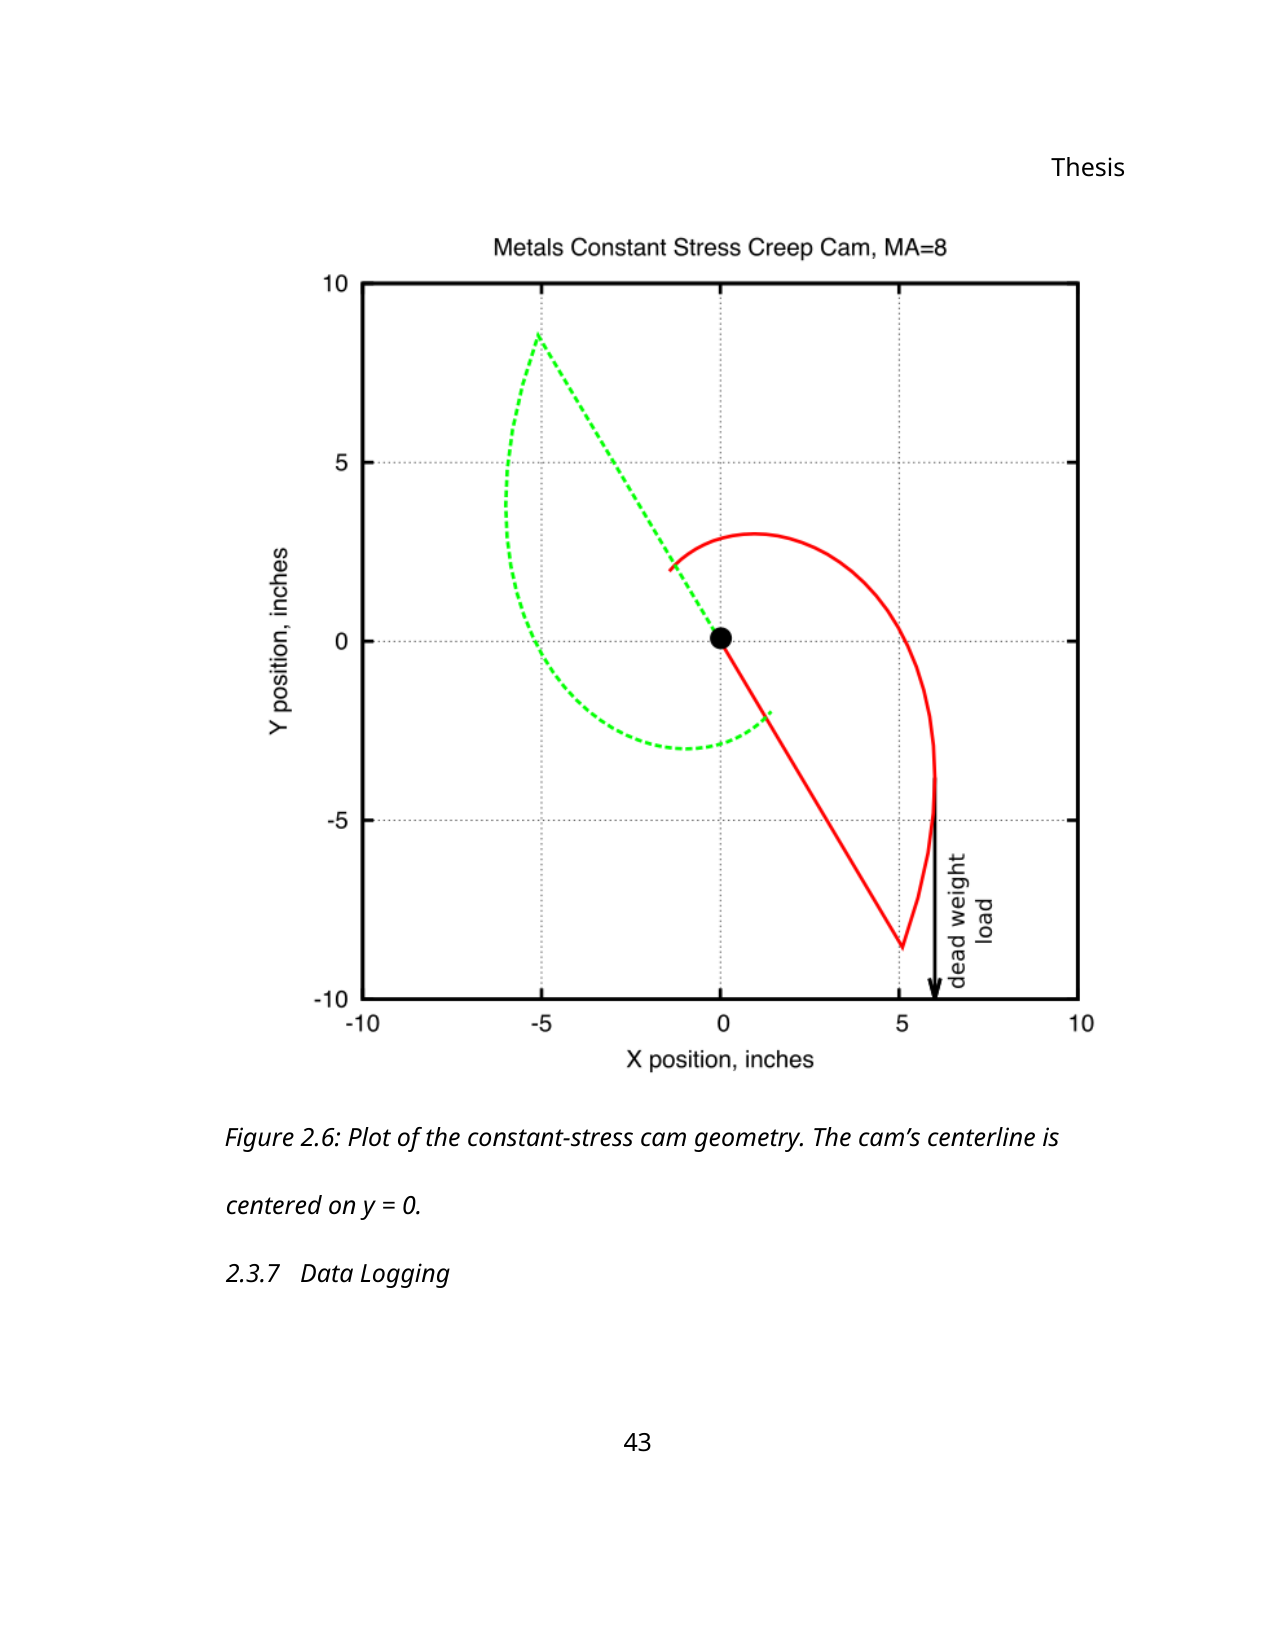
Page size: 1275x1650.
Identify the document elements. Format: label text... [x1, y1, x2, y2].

picture [248, 225, 1102, 1075]
text 2.3.7 Data Logging [224, 1256, 1125, 1290]
text Figure 2.6: Plot of the constant-stress cam geometry. The cam’s centerline is centered on y = 0. [224, 1120, 1125, 1222]
